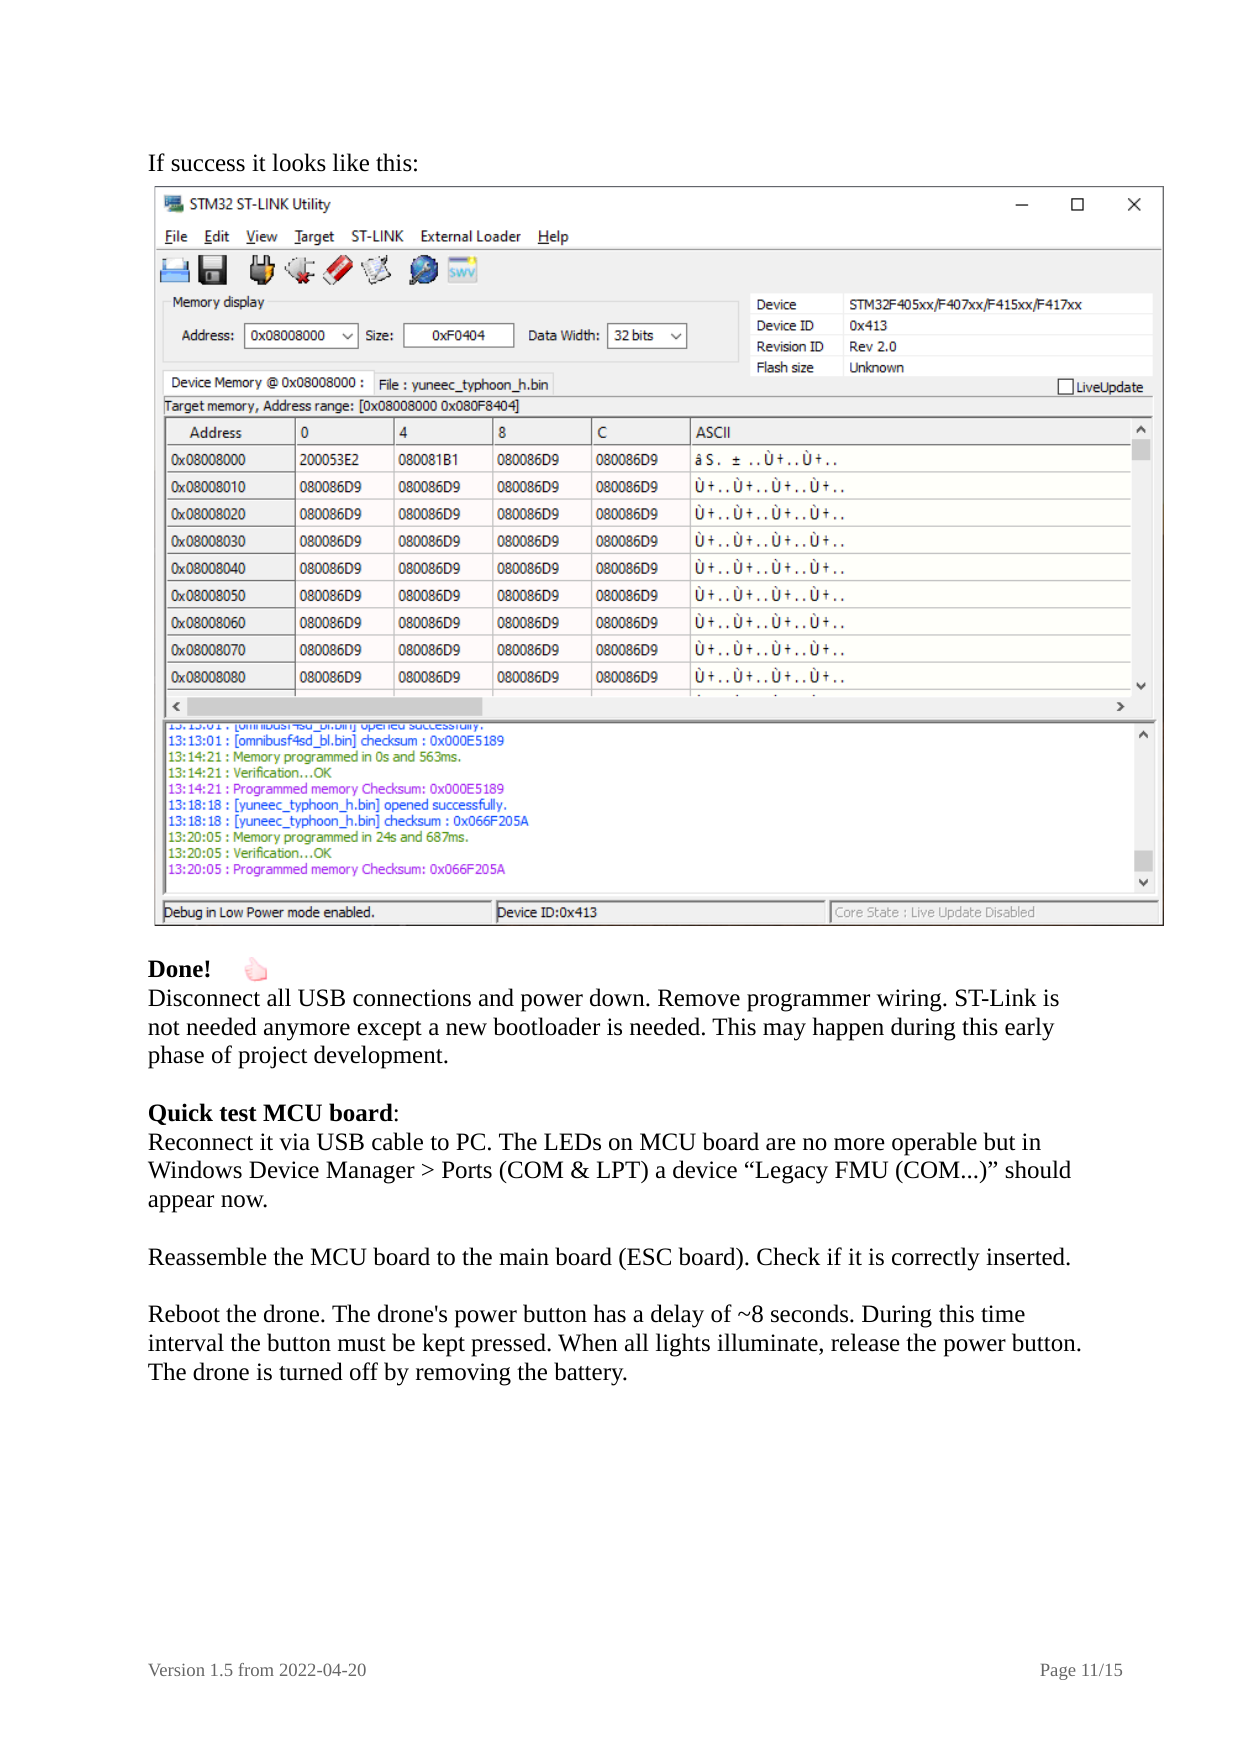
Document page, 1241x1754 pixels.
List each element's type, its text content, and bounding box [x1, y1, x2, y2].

picture [243, 957, 269, 983]
text Reassemble the MCU board to the main board (ESC board). Check if it is correctly inserted. [148, 1242, 1093, 1270]
text Done! [148, 954, 1093, 983]
text Quick test MCU board: [148, 1098, 1093, 1127]
picture [154, 186, 1164, 926]
text Reboot the drone. The drone's power button has a delay of ~8 seconds. During this time interval the button must be kept pressed. When all lights illuminate, release the power button. [148, 1299, 1093, 1357]
text The drone is turned off by removing the battery. [148, 1357, 1093, 1385]
text Reconnect it via USB cable to PC. The LEDs on MCU board are no more operable but in Windows Device Manager > Ports (COM & LPT) a device “Legacy FMU (COM...)” should appear now. [148, 1127, 1093, 1213]
text Disconnect all USB connections and power down. Remove programmer wiring. ST-Link is not needed anymore except a new bootloader is needed. This may happen during this early phase of project development. [148, 983, 1093, 1069]
text If success it looks like this: [148, 148, 1093, 176]
